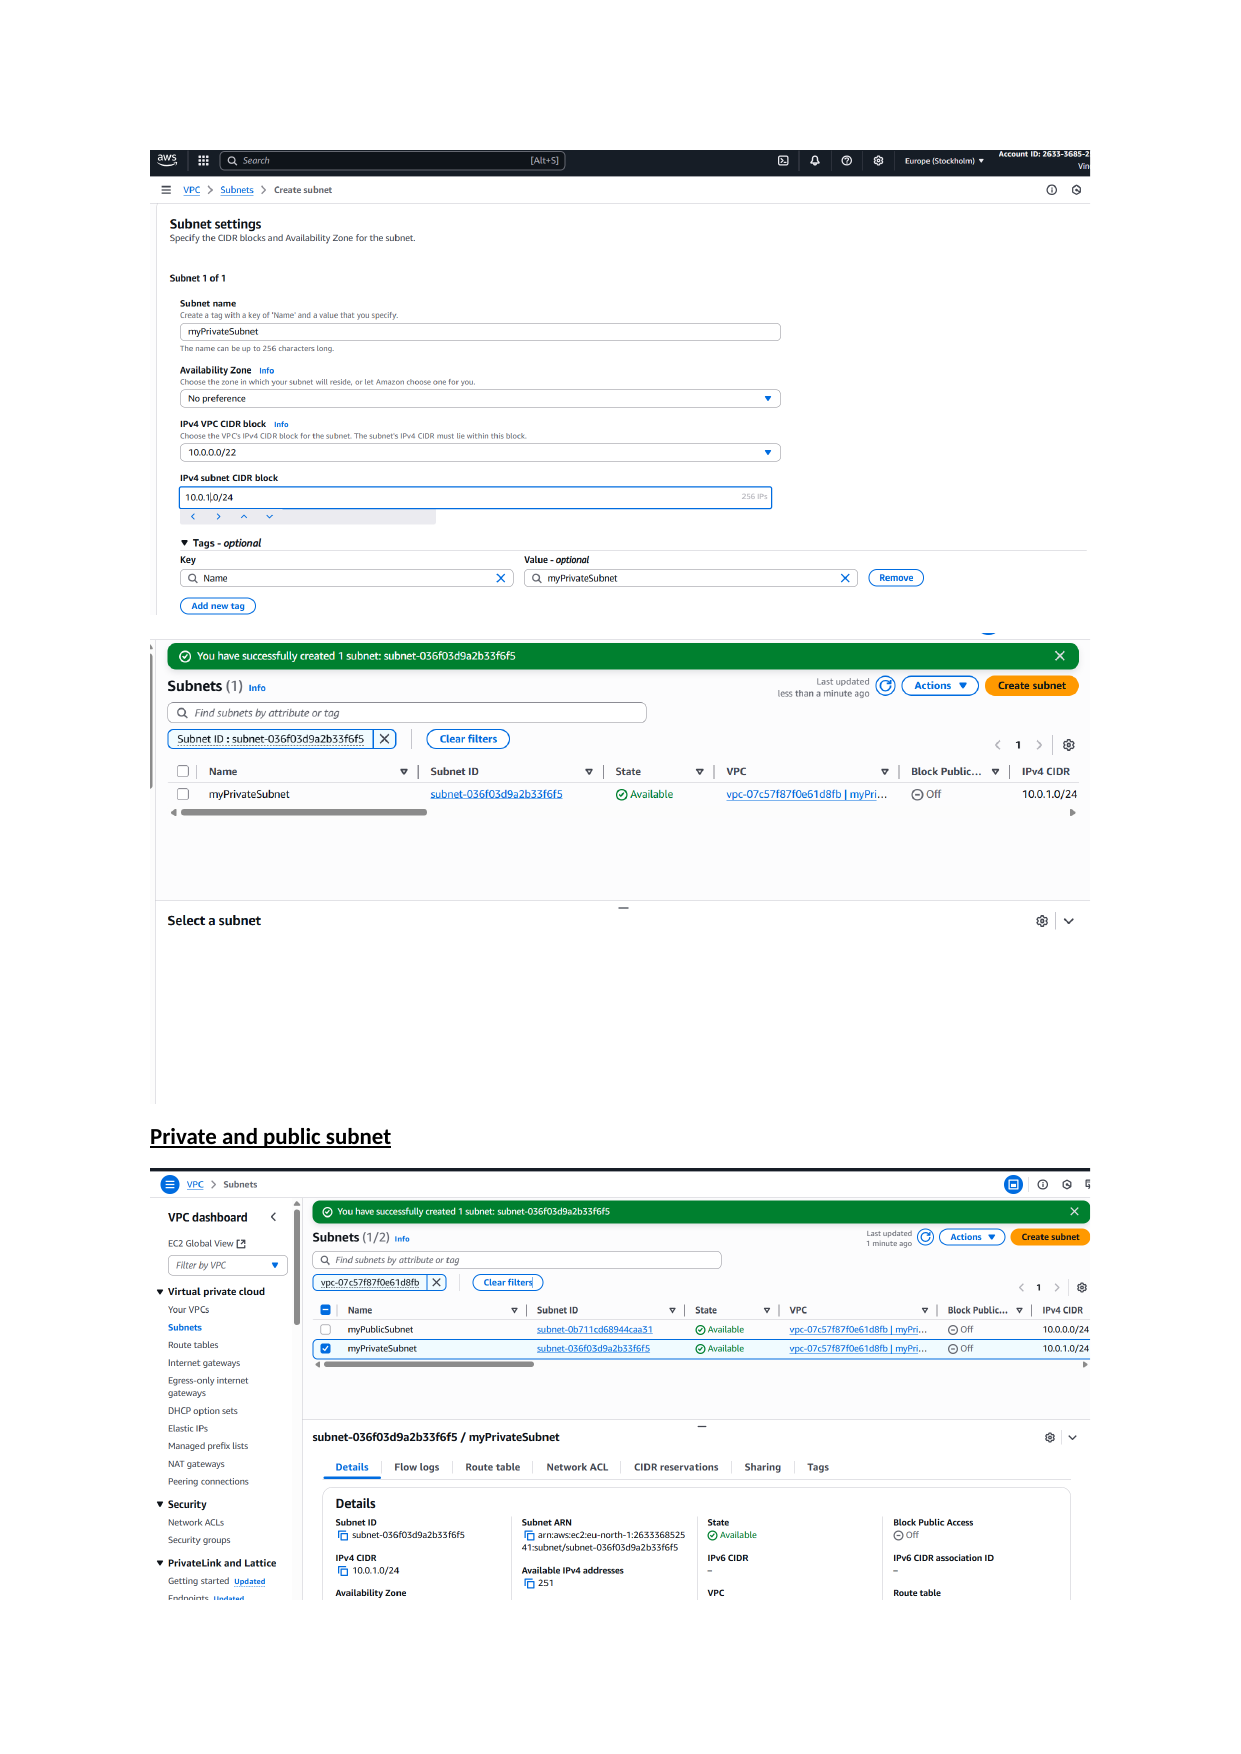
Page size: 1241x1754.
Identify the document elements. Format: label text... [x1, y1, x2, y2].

text Private and public subnet [150, 1122, 1090, 1150]
